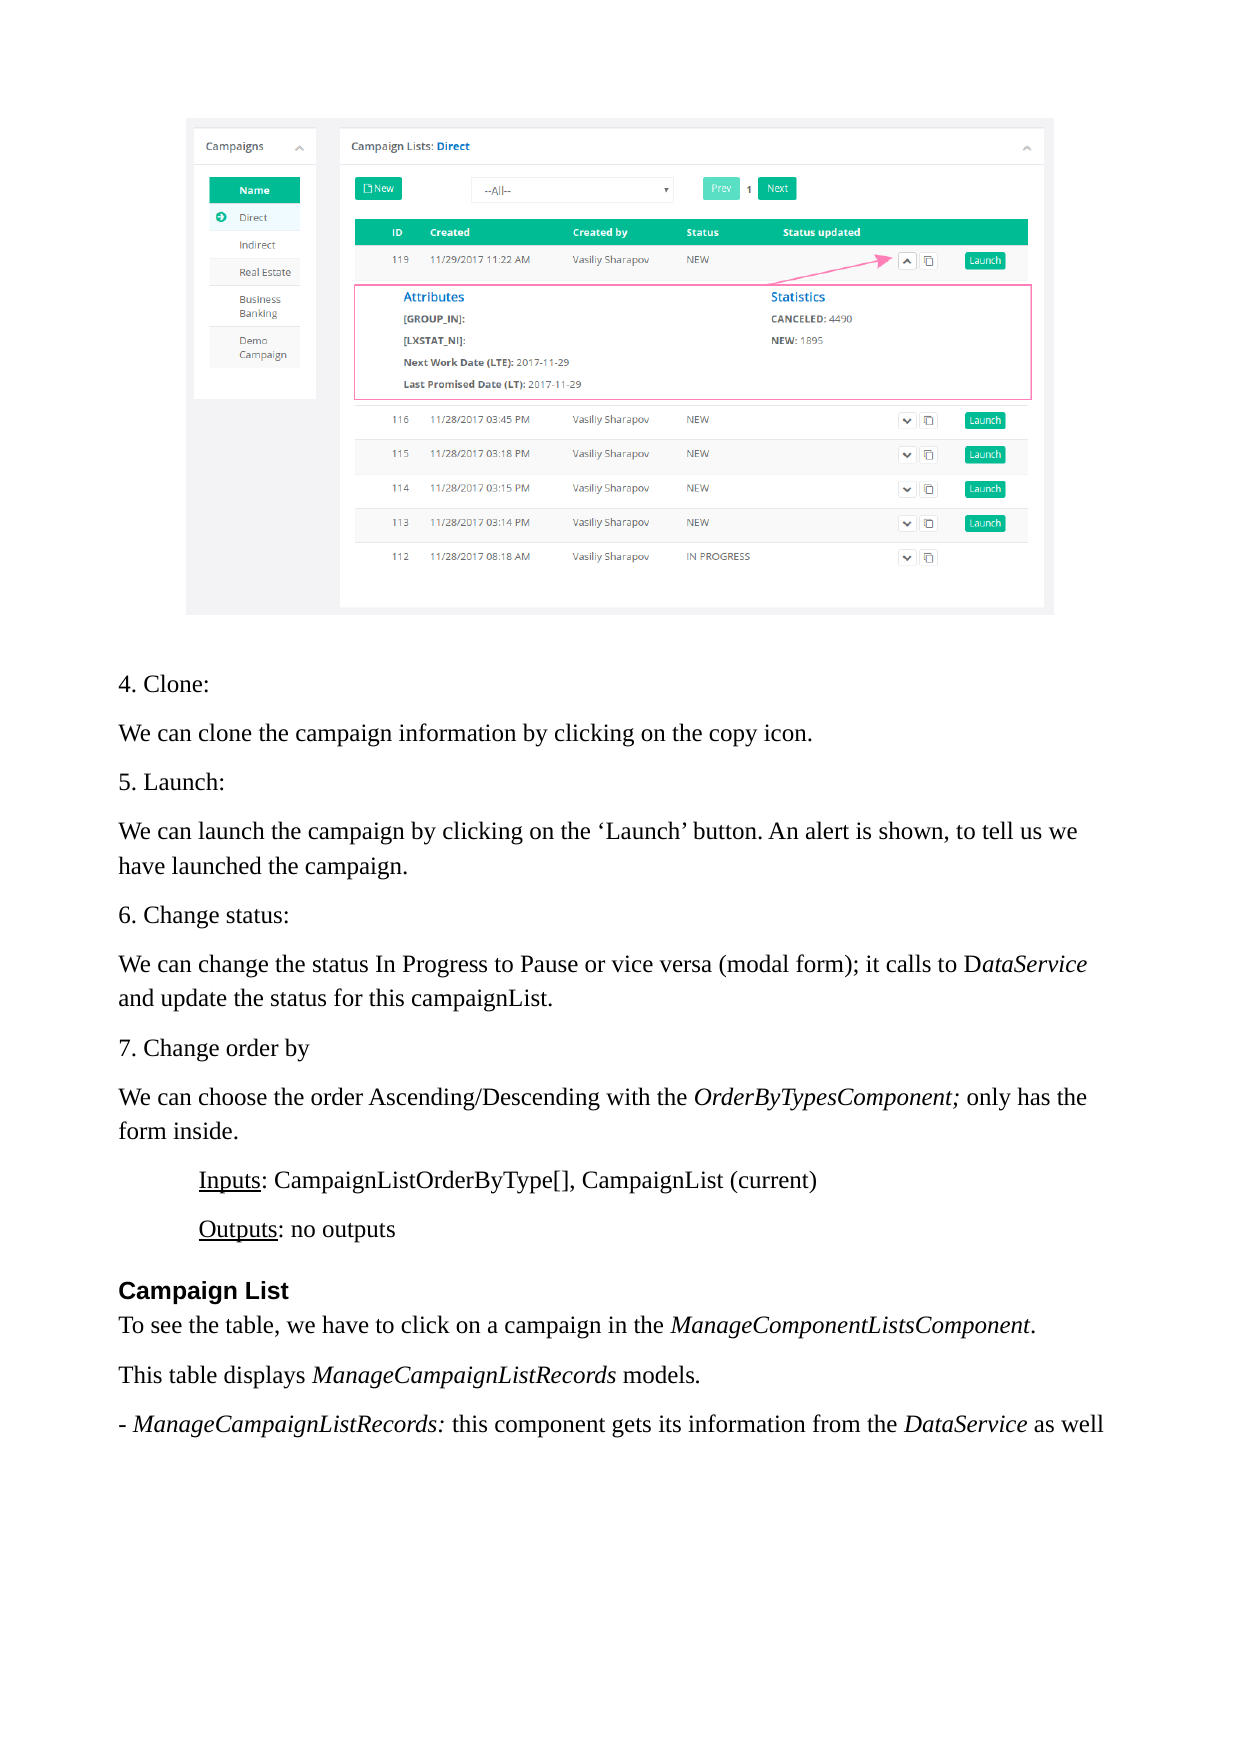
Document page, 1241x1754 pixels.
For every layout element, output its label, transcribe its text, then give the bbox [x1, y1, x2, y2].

text This table displays ManageCampaignListRecords models. [118, 1360, 1122, 1388]
text We can launch the campaign by clicking on the ‘Launch’ button. An alert is shown, to tell us we have launched the campaign. [118, 816, 1122, 880]
text We can clone the campaign information by clicking on the copy icon. [118, 718, 1122, 747]
text 7. Change order by [118, 1033, 1122, 1061]
text - ManageCampaignListRecords: this component gets its information from the DataService as well [118, 1409, 1122, 1437]
text Outputs: no outputs [118, 1214, 1122, 1243]
text 4. Clone: [118, 669, 1122, 698]
text Inputs: CampaignListOrderByType[], CampaignList (current) [118, 1165, 1122, 1194]
text 5. Launch: [118, 767, 1122, 796]
text We can change the status In Progress to Pause or vice versa (modal form); it calls to DataService and update the status for this campaignList. [118, 949, 1122, 1012]
subtitle Campaign List [118, 1276, 1122, 1304]
text 6. Change status: [118, 900, 1122, 929]
picture [186, 118, 1055, 615]
text To see the table, we have to click on a campaign in the ManageComponentListsComponent. [118, 1311, 1122, 1339]
text We can choose the order Ascending/Descending with the OrderByTypesComponent; only has the form inside. [118, 1082, 1122, 1145]
